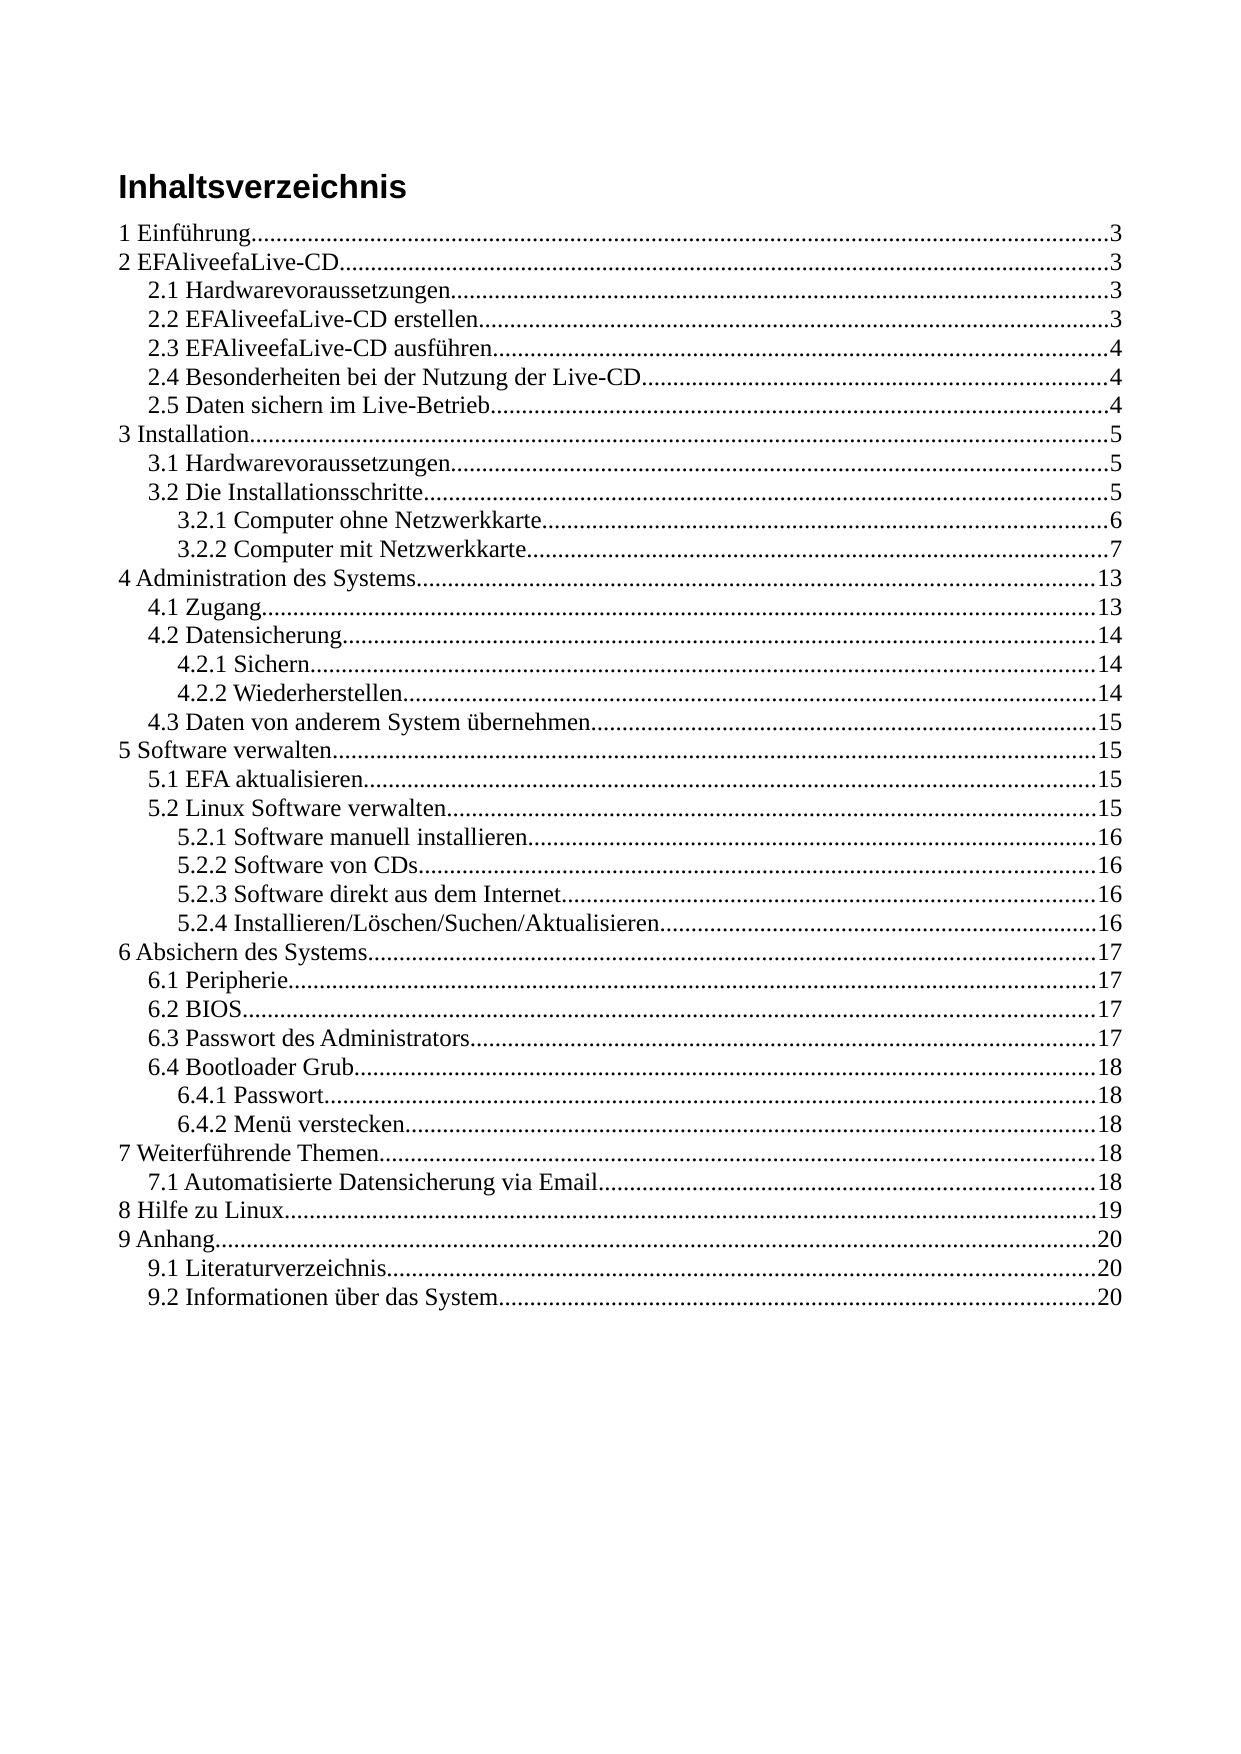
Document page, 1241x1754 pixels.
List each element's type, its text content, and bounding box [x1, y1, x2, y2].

text 6.2 BIOS 17 [148, 994, 1122, 1023]
text 1 Einführung 3 [118, 218, 1122, 247]
text 6.4 Bootloader Grub 18 [148, 1052, 1122, 1081]
text 2.3 EFAliveefaLive-CD ausführen 4 [148, 333, 1122, 362]
text 5 Software verwalten 15 [118, 736, 1122, 764]
text 5.2.3 Software direkt aus dem Internet 16 [177, 879, 1122, 908]
text 6.1 Peripherie 17 [148, 966, 1122, 994]
text 4.2.1 Sichern 14 [177, 649, 1122, 678]
text 3.2.1 Computer ohne Netzwerkkarte 6 [177, 506, 1122, 534]
text 4.3 Daten von anderem System übernehmen 15 [148, 707, 1122, 736]
text 4.2.2 Wiederherstellen 14 [177, 678, 1122, 707]
text 6 Absichern des Systems 17 [118, 937, 1122, 966]
text 6.3 Passwort des Administrators 17 [148, 1023, 1122, 1052]
subtitle Inhaltsverzeichnis [118, 167, 1122, 206]
text 5.2.2 Software von CDs 16 [177, 851, 1122, 879]
text 4.2 Datensicherung 14 [148, 621, 1122, 649]
text 2 EFAliveefaLive-CD 3 [118, 247, 1122, 276]
text 2.1 Hardwarevoraussetzungen 3 [148, 276, 1122, 304]
text 5.2.4 Installieren/Löschen/Suchen/Aktualisieren 16 [177, 908, 1122, 937]
text 5.2.1 Software manuell installieren 16 [177, 822, 1122, 851]
text 7 Weiterführende Themen 18 [118, 1138, 1122, 1167]
text 2.5 Daten sichern im Live-Betrieb 4 [148, 391, 1122, 419]
text 2.4 Besonderheiten bei der Nutzung der Live-CD 4 [148, 362, 1122, 391]
text 6.4.1 Passwort 18 [177, 1081, 1122, 1109]
text 9.2 Informationen über das System 20 [148, 1282, 1122, 1311]
text 3.2.2 Computer mit Netzwerkkarte 7 [177, 534, 1122, 563]
text 5.2 Linux Software verwalten 15 [148, 793, 1122, 822]
text 7.1 Automatisierte Datensicherung via Email 18 [148, 1167, 1122, 1196]
text 8 Hilfe zu Linux 19 [118, 1196, 1122, 1224]
text 3.2 Die Installationsschritte 5 [148, 477, 1122, 506]
text 5.1 EFA aktualisieren 15 [148, 764, 1122, 793]
text 4 Administration des Systems 13 [118, 563, 1122, 592]
text 6.4.2 Menü verstecken 18 [177, 1109, 1122, 1138]
text 9.1 Literaturverzeichnis 20 [148, 1253, 1122, 1282]
text 4.1 Zugang 13 [148, 592, 1122, 621]
text 2.2 EFAliveefaLive-CD erstellen 3 [148, 304, 1122, 333]
text 3.1 Hardwarevoraussetzungen 5 [148, 448, 1122, 477]
text 9 Anhang 20 [118, 1224, 1122, 1253]
text 3 Installation 5 [118, 419, 1122, 448]
